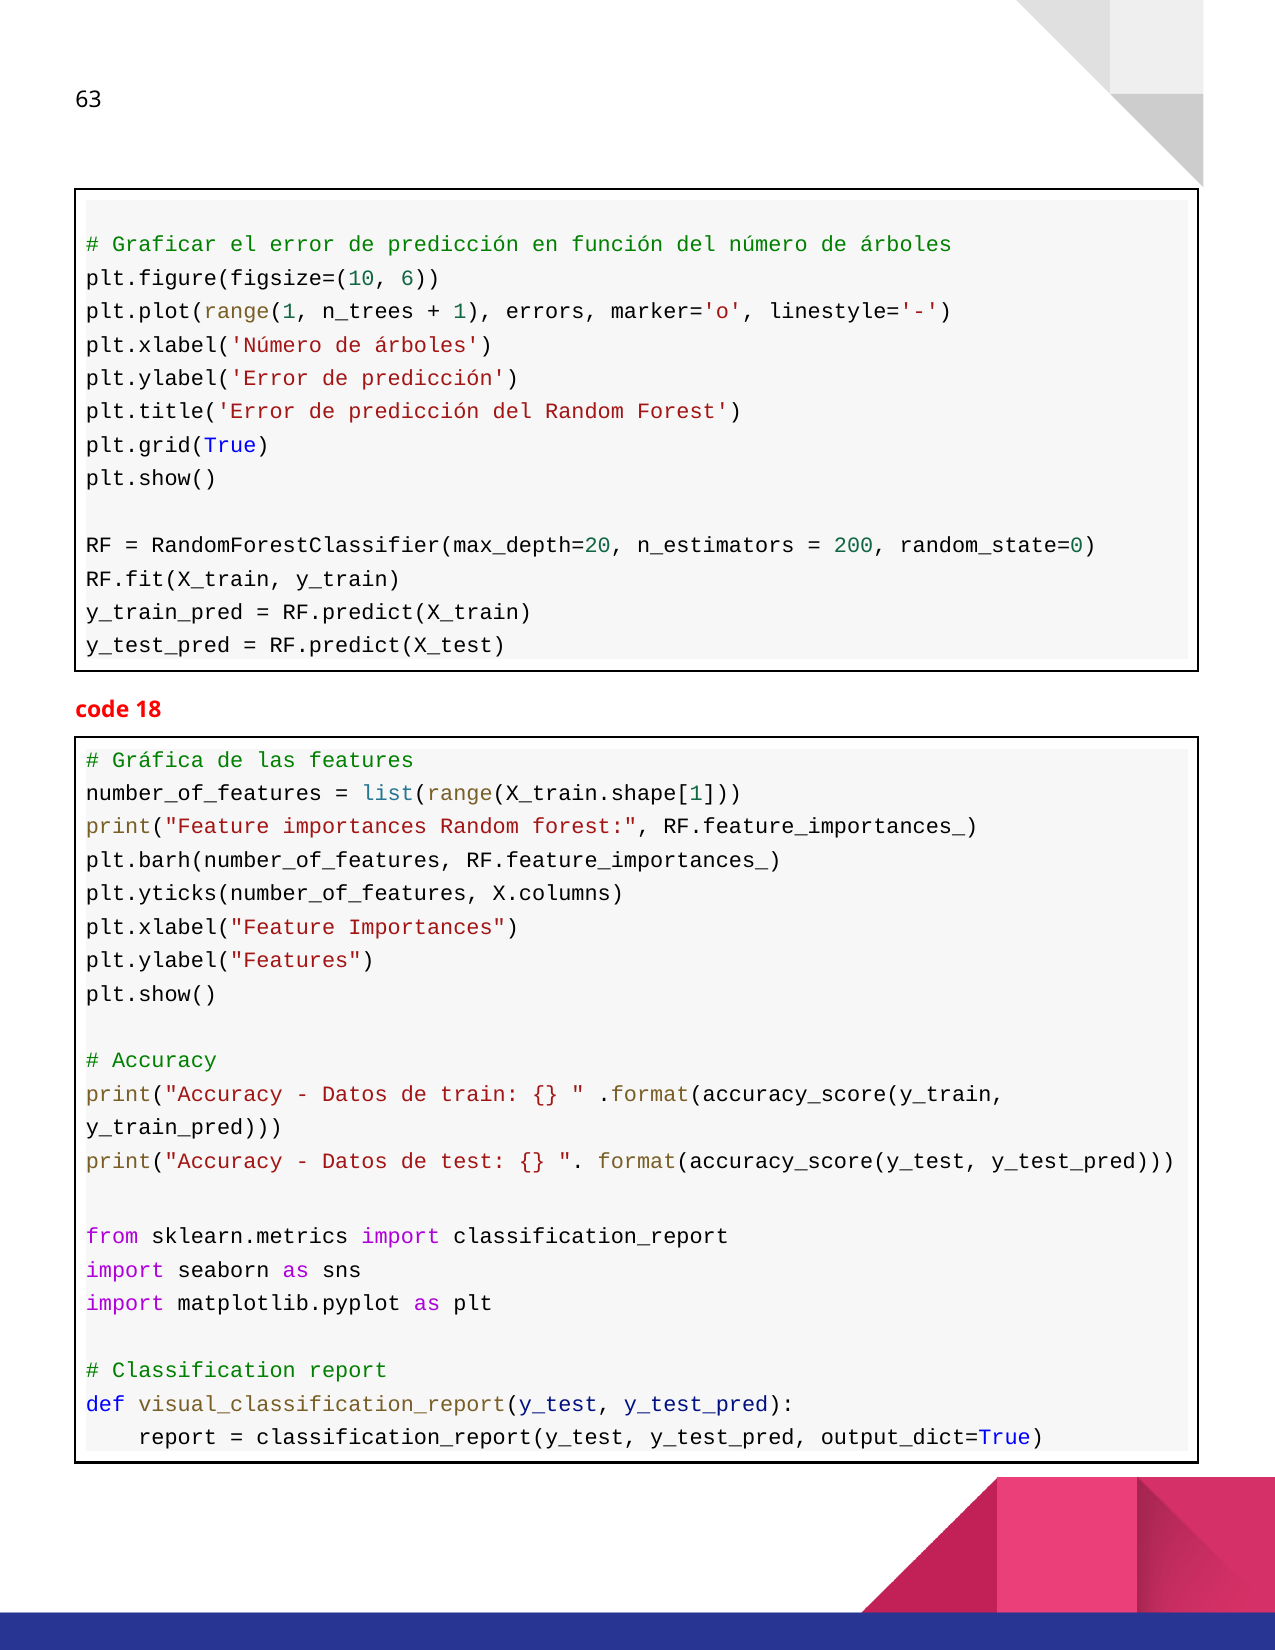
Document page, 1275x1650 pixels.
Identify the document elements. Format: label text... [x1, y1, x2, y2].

text code 18 [75, 693, 1198, 724]
table_header # Graficar el error de predicción en función del número de árboles plt.figure(figsize=(10, 6)) plt.plot(range(1, n_trees + 1), errors, marker='o', linestyle='-') plt.xlabel('Número de árboles') plt.ylabel('Error de predicción') plt.title('Error de predicción del Random Forest') plt.grid(True) plt.show() RF = RandomForestClassifier(max_depth=20, n_estimators = 200, random_state=0) RF.fit(X_train, y_train) y_train_pred = RF.predict(X_train) y_test_pred = RF.predict(X_test) [76, 190, 1197, 670]
table_header # Gráfica de las features number_of_features = list(range(X_train.shape[1])) print("Feature importances Random forest:", RF.feature_importances_) plt.barh(number_of_features, RF.feature_importances_) plt.yticks(number_of_features, X.columns) plt.xlabel("Feature Importances") plt.ylabel("Features") plt.show() # Accuracy print("Accuracy - Datos de train: {} " .format(accuracy_score(y_train, y_train_pred))) print("Accuracy - Datos de test: {} ". format(accuracy_score(y_test, y_test_pred))) from sklearn.metrics import classification_report import seaborn as sns import matplotlib.pyplot as plt # Classification report def visual_classification_report(y_test, y_test_pred): report = classification_report(y_test, y_test_pred, output_dict=True) [76, 738, 1197, 1461]
picture [1015, 0, 1204, 188]
picture [0, 1475, 1275, 1650]
